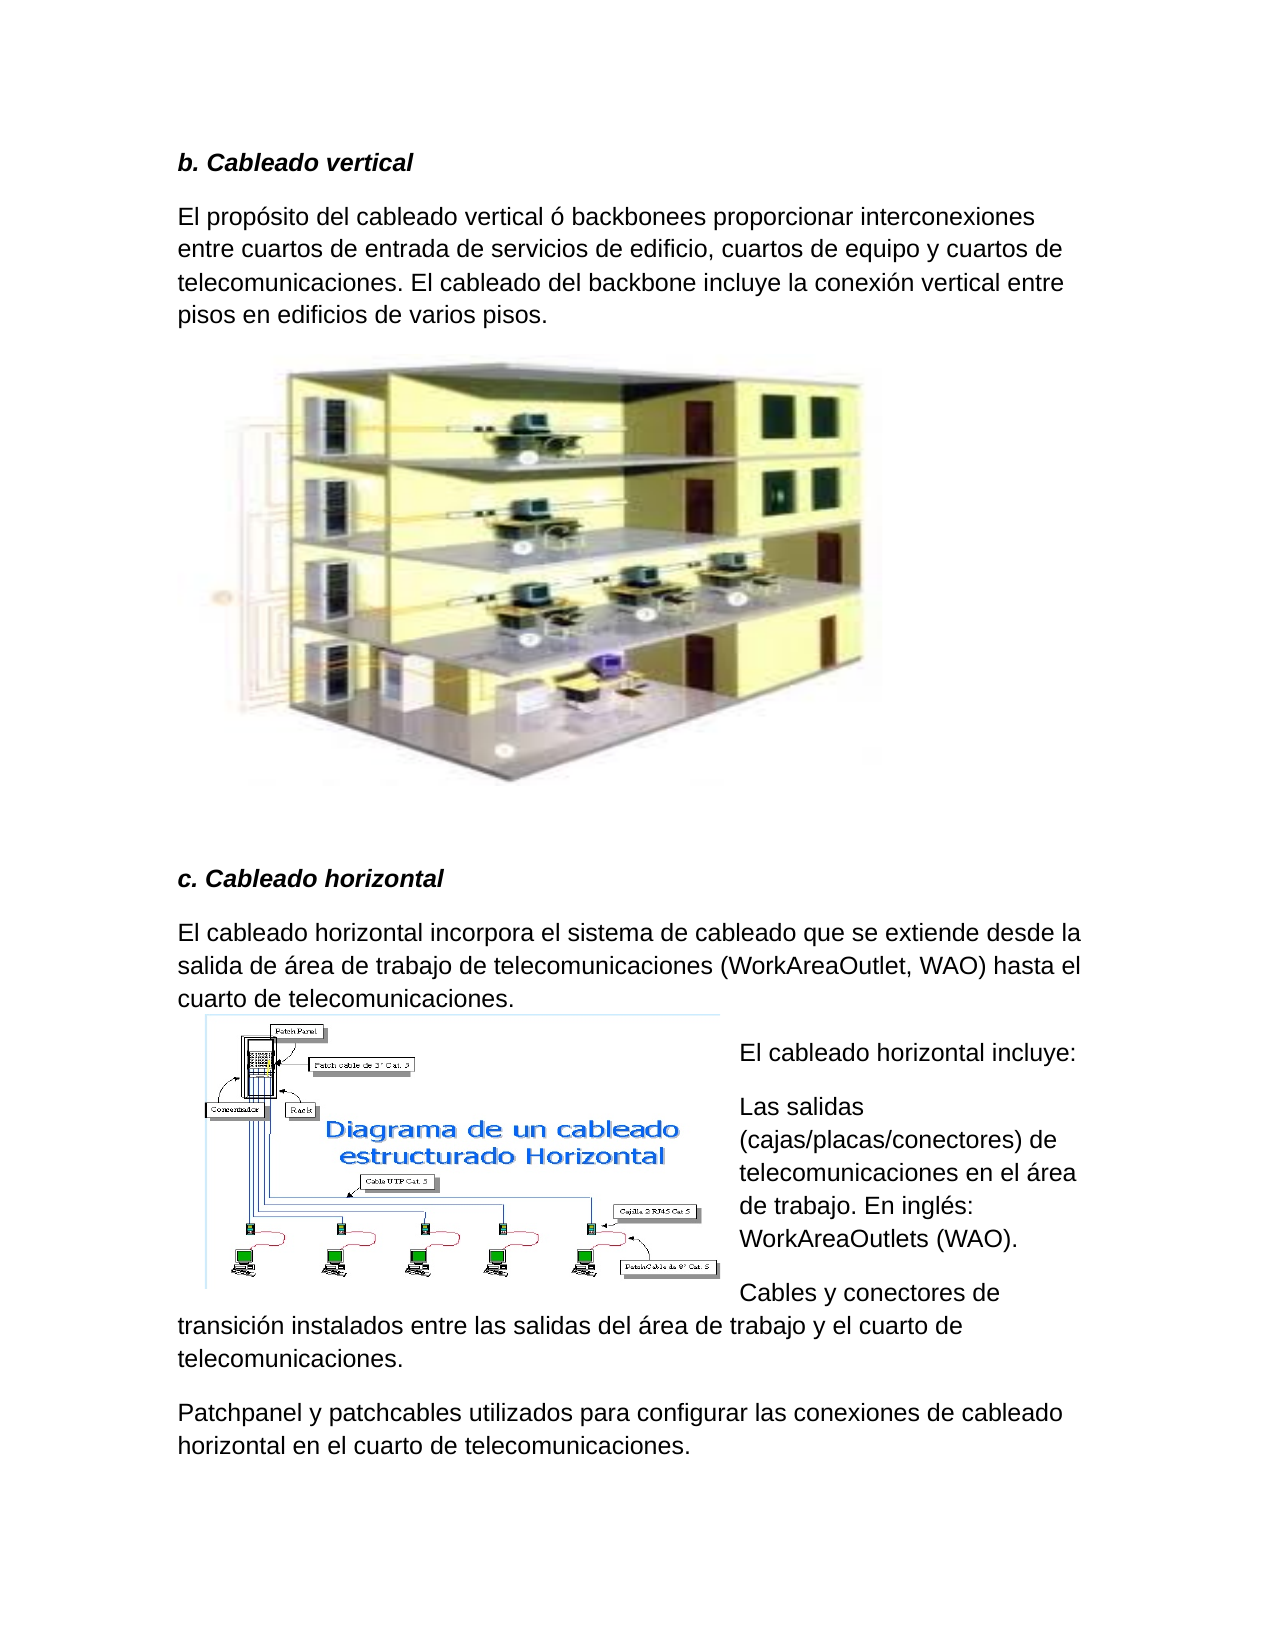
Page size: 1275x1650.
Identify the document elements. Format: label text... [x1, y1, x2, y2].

text Cables y conectores de transición instalados entre las salidas del área de trabajo y el cuarto de telecomunicaciones. [177, 1278, 1098, 1372]
text [177, 1038, 204, 1067]
text Las salidas (cajas/placas/conectores) de telecomunicaciones en el área de trabajo. En inglés: WorkAreaOutlets (WAO). [721, 1092, 1098, 1253]
text El propósito del cableado vertical ó backbonees proporcionar interconexiones entre cuartos de entrada de servicios de edificio, cuartos de equipo y cuartos de telecomunicaciones. El cableado del backbone incluye la conexión vertical entre pisos en edificios de varios pisos. [177, 201, 1098, 329]
picture [204, 1014, 721, 1289]
text [177, 1092, 204, 1253]
text Patchpanel y patchcables utilizados para configurar las conexiones de cableado horizontal en el cuarto de telecomunicaciones. [177, 1398, 1098, 1459]
text b. Cableado vertical [177, 148, 1098, 176]
text c. Cableado horizontal [177, 864, 1098, 893]
text El cableado horizontal incorpora el sistema de cableado que se extiende desde la salida de área de trabajo de telecomunicaciones (WorkAreaOutlet, WAO) hasta el cuarto de telecomunicaciones. [177, 918, 1098, 1013]
picture [177, 354, 883, 786]
text El cableado horizontal incluye: [721, 1038, 1098, 1067]
